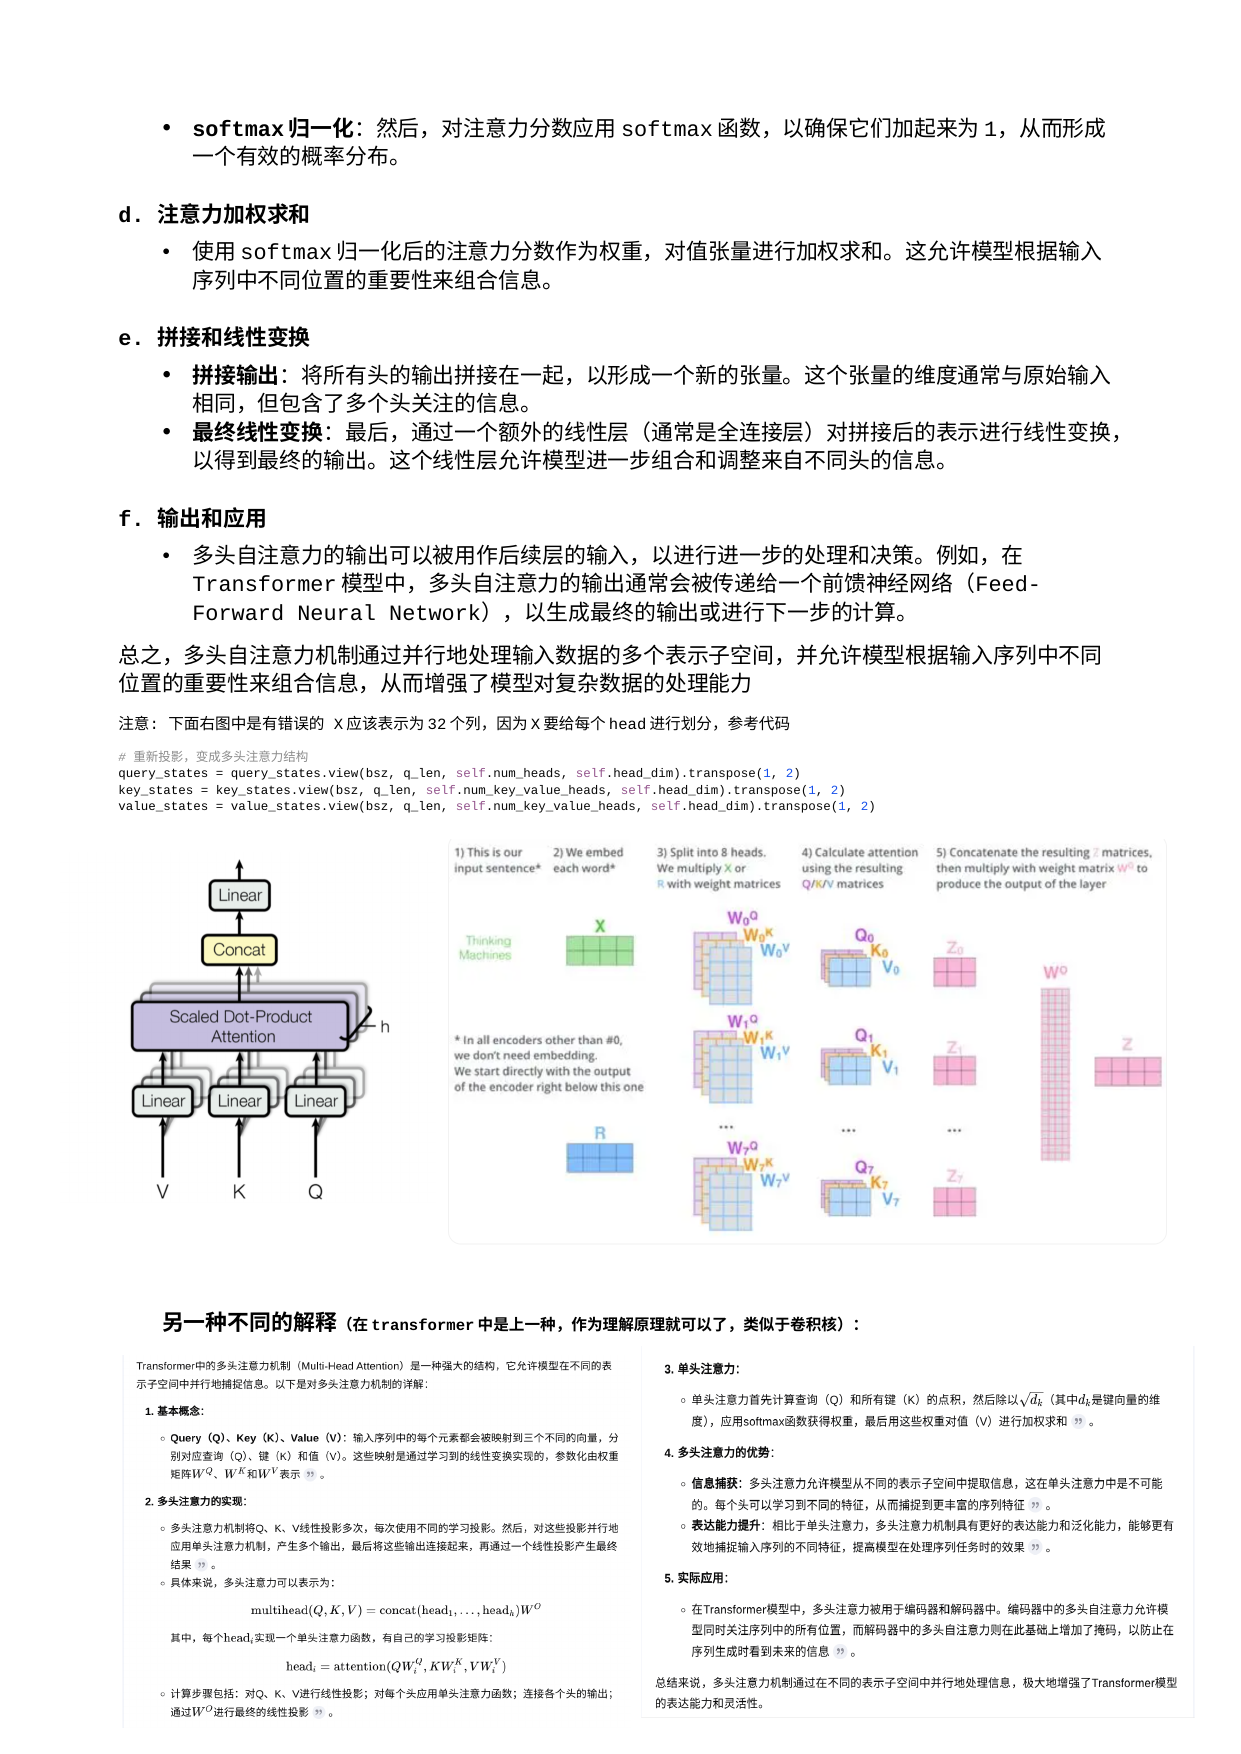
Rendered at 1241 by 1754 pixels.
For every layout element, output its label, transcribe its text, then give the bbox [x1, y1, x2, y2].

text 总之，多头自注意力机制通过并行地处理输入数据的多个表示子空间，并允许模型根据输入序列中不同位置的重要性来组合信息，从而增强了模型对复杂数据的处理能力 [118, 645, 1122, 698]
list softmax归一化：然后，对注意力分数应用softmax函数，以确保它们加起来为1，从而形成一个有效的概率分布。 [162, 118, 1122, 171]
subtitle d. 注意力加权求和 [118, 204, 1122, 229]
text 注意: 下面右图中是有错误的 X应该表示为32个列，因为X要给每个head进行划分，参考代码 [118, 716, 1122, 734]
picture [641, 1346, 1195, 1722]
text # 重新投影，变成多头注意力结构 query_states = query_states.view(bsz, q_len, self.num_heads, self.head_dim).transpose(1, 2) key_states = key_states.view(bsz, q_len, self.num_key_value_heads, self.head_dim).transpose(1, 2) value_states = value_states.view(bsz, q_len, self.num_key_value_heads, self.head_dim).transpose(1, 2) [118, 751, 1122, 814]
list 最终线性变换：最后，通过一个额外的线性层（通常是全连接层）对拼接后的表示进行线性变换，以得到最终的输出。这个线性层允许模型进一步组合和调整来自不同头的信息。 [162, 422, 1122, 475]
list 使用softmax归一化后的注意力分数作为权重，对值张量进行加权求和。这允许模型根据输入序列中不同位置的重要性来组合信息。 [162, 241, 1122, 295]
picture [60, 852, 437, 1203]
list 拼接输出：将所有头的输出拼接在一起，以形成一个新的张量。这个张量的维度通常与原始输入相同，但包含了多个头关注的信息。 [162, 365, 1122, 418]
list 多头自注意力的输出可以被用作后续层的输入，以进行进一步的处理和决策。例如，在Transformer模型中，多头自注意力的输出通常会被传递给一个前馈神经网络（Feed-Forward Neural Network），以生成最终的输出或进行下一步的计算。 [162, 545, 1122, 627]
picture [447, 839, 1168, 1246]
picture [122, 1355, 632, 1728]
text 另一种不同的解释（在transformer中是上一种，作为理解原理就可以了，类似于卷积核）： [118, 1312, 1122, 1337]
subtitle e. 拼接和线性变换 [118, 327, 1122, 352]
subtitle f. 输出和应用 [118, 508, 1122, 532]
